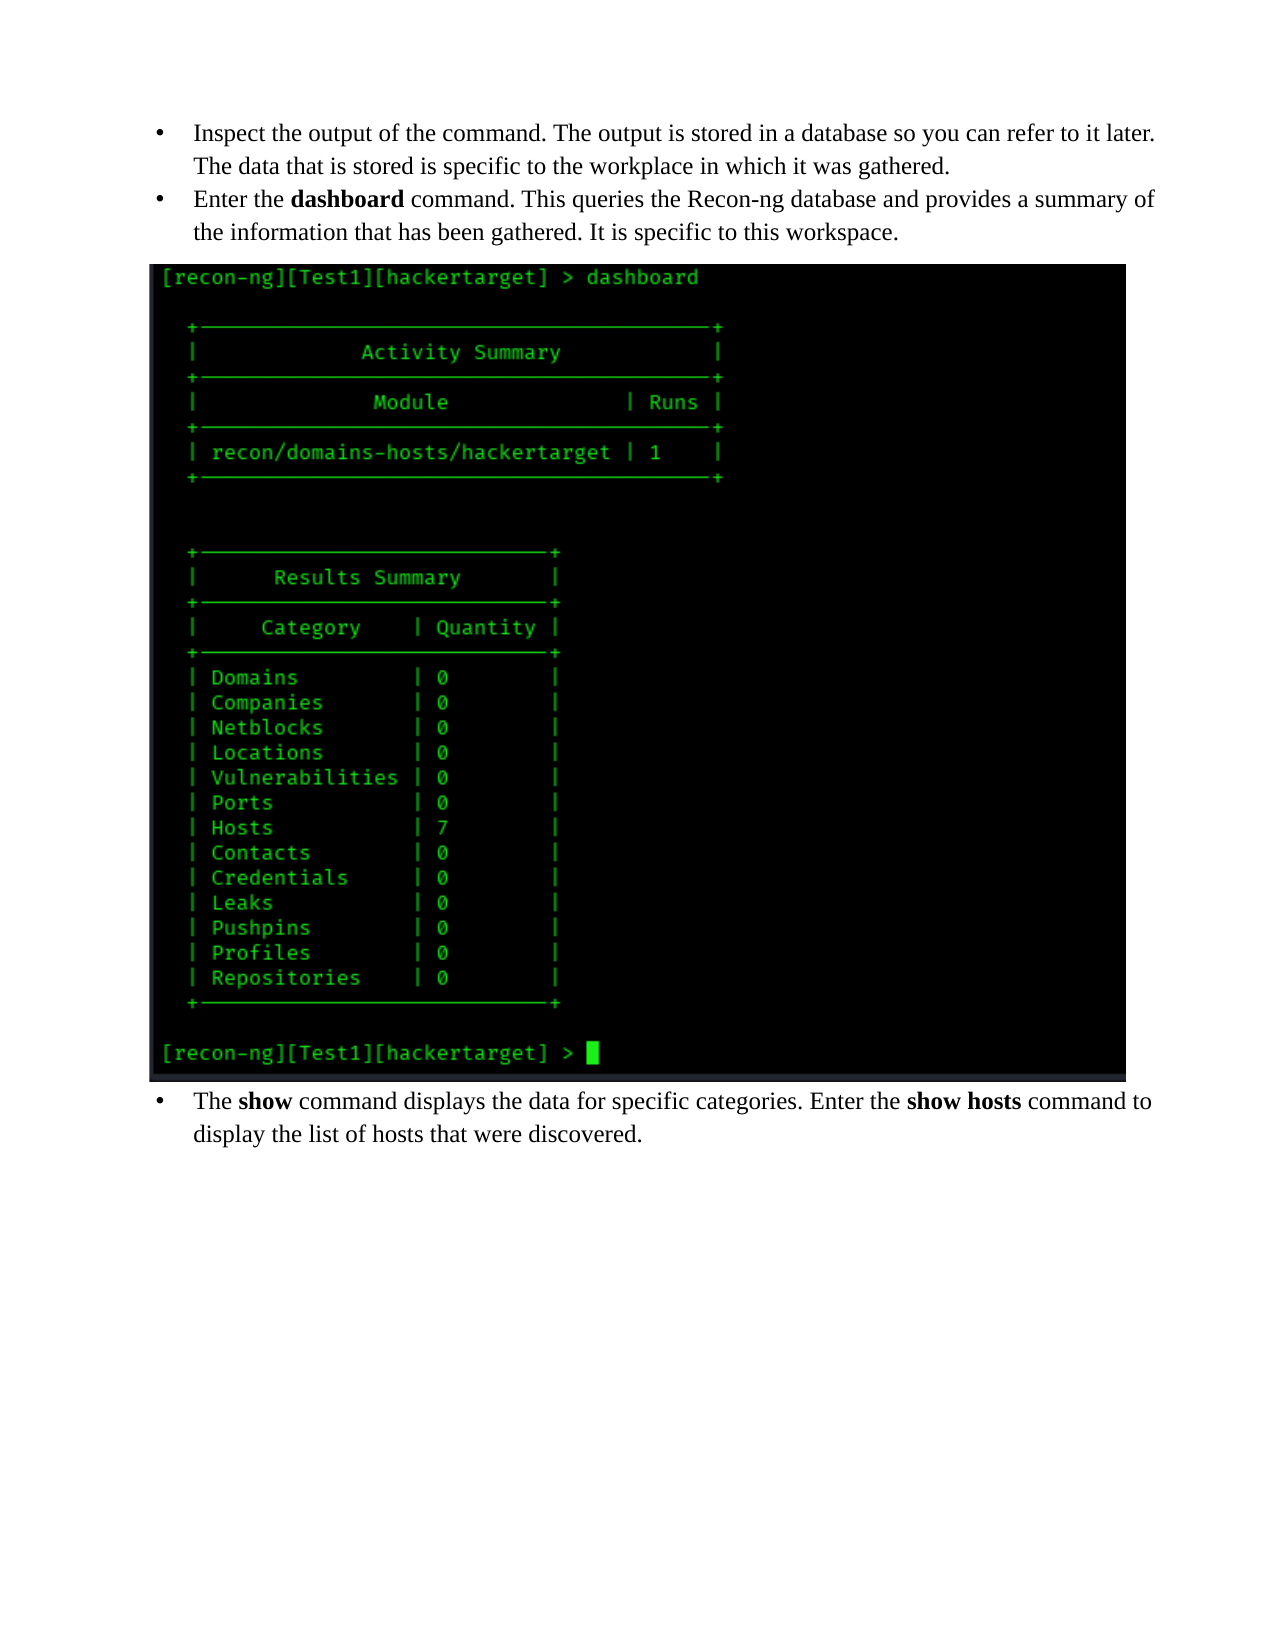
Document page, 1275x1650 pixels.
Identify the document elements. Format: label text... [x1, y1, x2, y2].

list Inspect the output of the command. The output is stored in a database so you can refer to it later. The data that is stored is specific to the workplace in which it was gathered. [156, 118, 1157, 180]
list The show command displays the data for specific categories. Enter the show hosts command to display the list of hosts that were discovered. [156, 265, 1157, 1148]
picture [149, 264, 1126, 1082]
list Enter the dashboard command. This queries the Recon-ng database and provides a summary of the information that has been gathered. It is specific to this workspace. [156, 184, 1157, 246]
